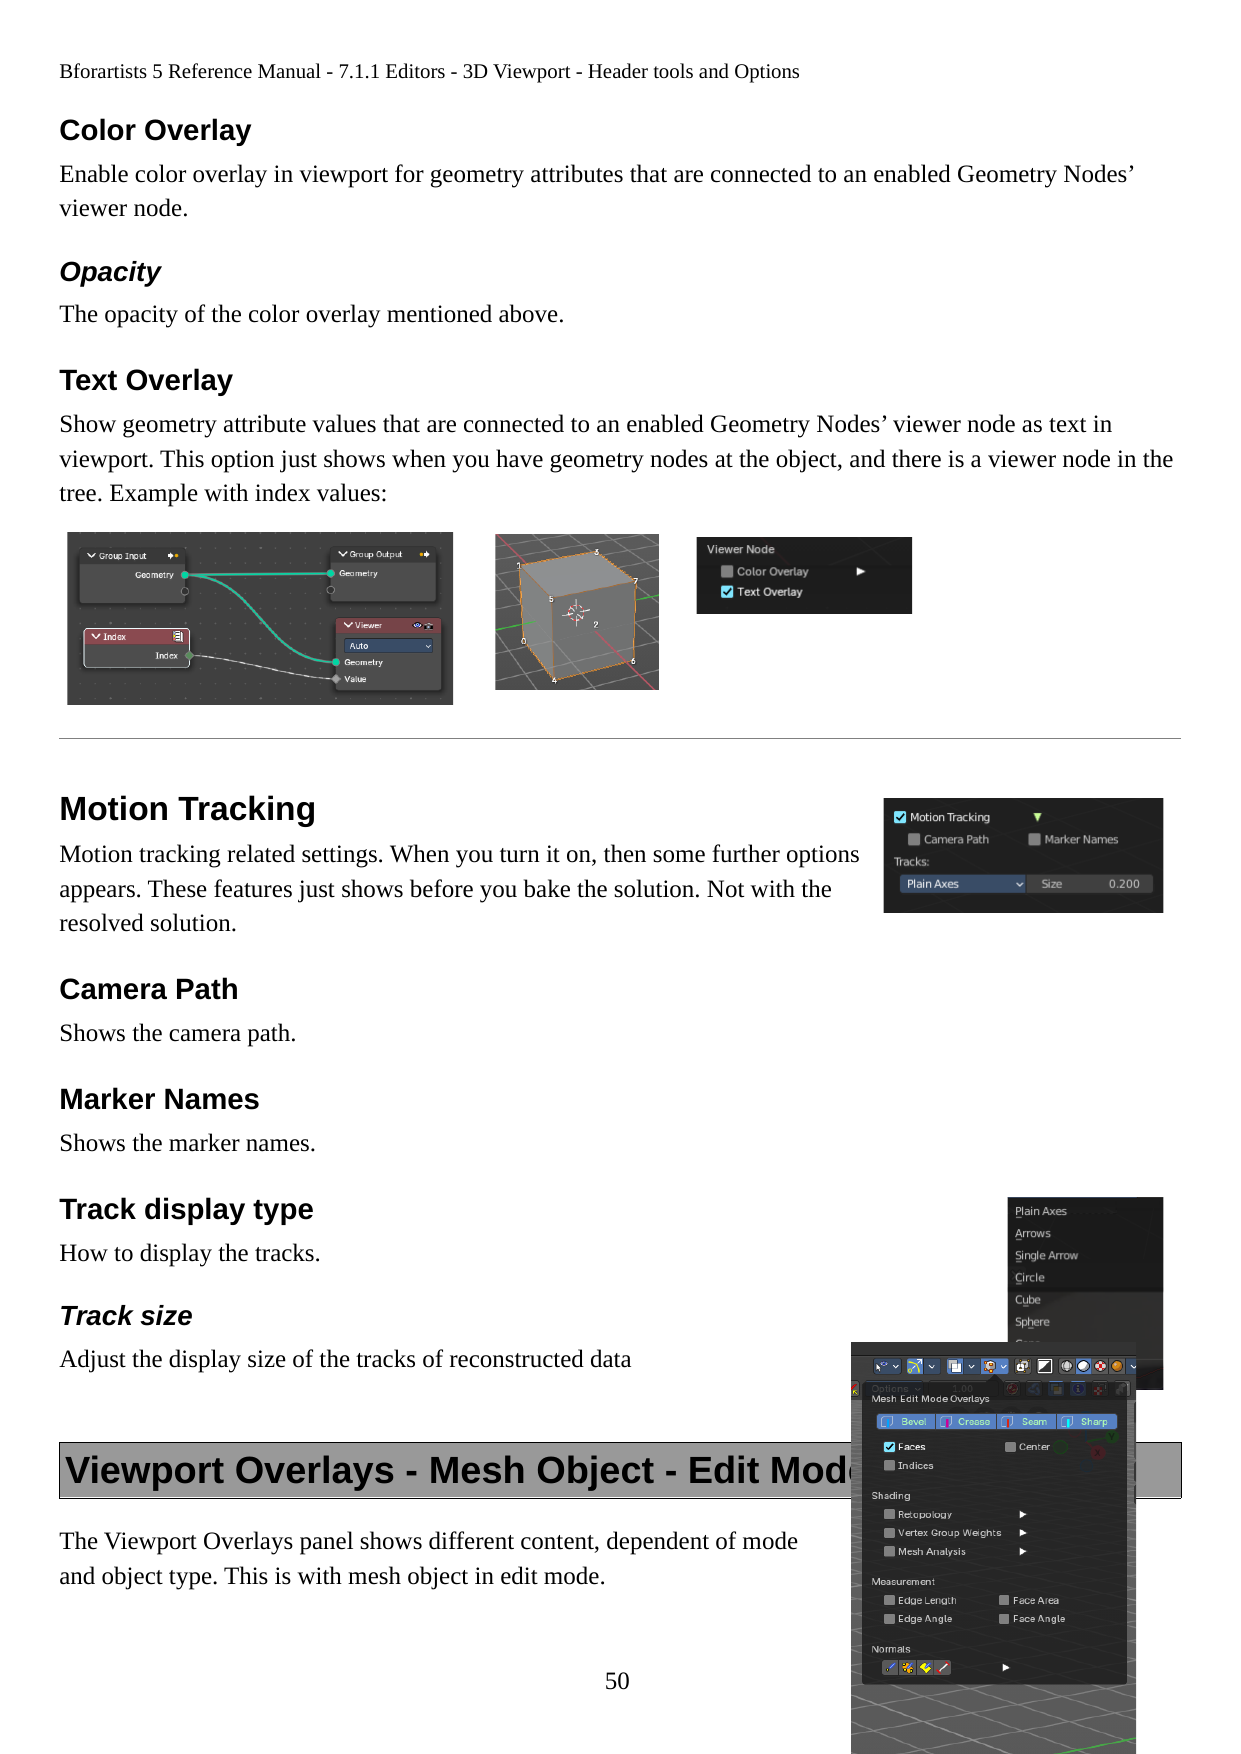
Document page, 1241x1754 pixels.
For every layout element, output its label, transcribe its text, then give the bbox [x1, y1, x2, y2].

text Adjust the display size of the tracks of reconstructed data [59, 1344, 851, 1373]
text How to display the tracks. [59, 1238, 1007, 1267]
text The Viewport Overlays panel shows different content, dependent of mode and object type. This is with mesh object in edit mode. [59, 1526, 851, 1589]
picture [67, 532, 454, 705]
subtitle Text Overlay [59, 363, 1181, 397]
text [1137, 1526, 1181, 1589]
picture [696, 537, 913, 614]
subtitle [1164, 1300, 1181, 1332]
picture [495, 534, 659, 690]
text Motion tracking related settings. When you turn it on, then some further options appears. These features just shows before you bake the solution. Not with the resolved solution. [59, 839, 1181, 937]
subtitle Camera Path [59, 972, 1181, 1006]
table_header Viewport Overlays - Mesh Object - Edit Mode [60, 1443, 851, 1497]
subtitle Color Overlay [59, 113, 1181, 146]
picture [883, 798, 1164, 913]
text Enable color overlay in viewport for geometry attributes that are connected to an enabled Geometry Nodes’ viewer node. [59, 159, 1181, 222]
text Shows the marker names. [59, 1128, 1181, 1157]
text The opacity of the color overlay mentioned above. [59, 299, 1181, 328]
text Shows the camera path. [59, 1018, 1181, 1047]
picture [851, 1197, 1164, 1754]
subtitle Marker Names [59, 1082, 1181, 1116]
table_header Viewport Overlays - Mesh Object - Edit Mode [1137, 1443, 1181, 1497]
subtitle Opacity [59, 255, 1181, 287]
text Show geometry attribute values that are connected to an enabled Geometry Nodes’ viewer node as text in viewport. This option just shows when you have geometry nodes at the object, and there is a viewer node in the tree. Example with index values: [59, 409, 1181, 507]
subtitle Motion Tracking [59, 788, 1181, 827]
subtitle Track size [59, 1300, 1007, 1332]
subtitle Track display type [59, 1192, 1181, 1226]
